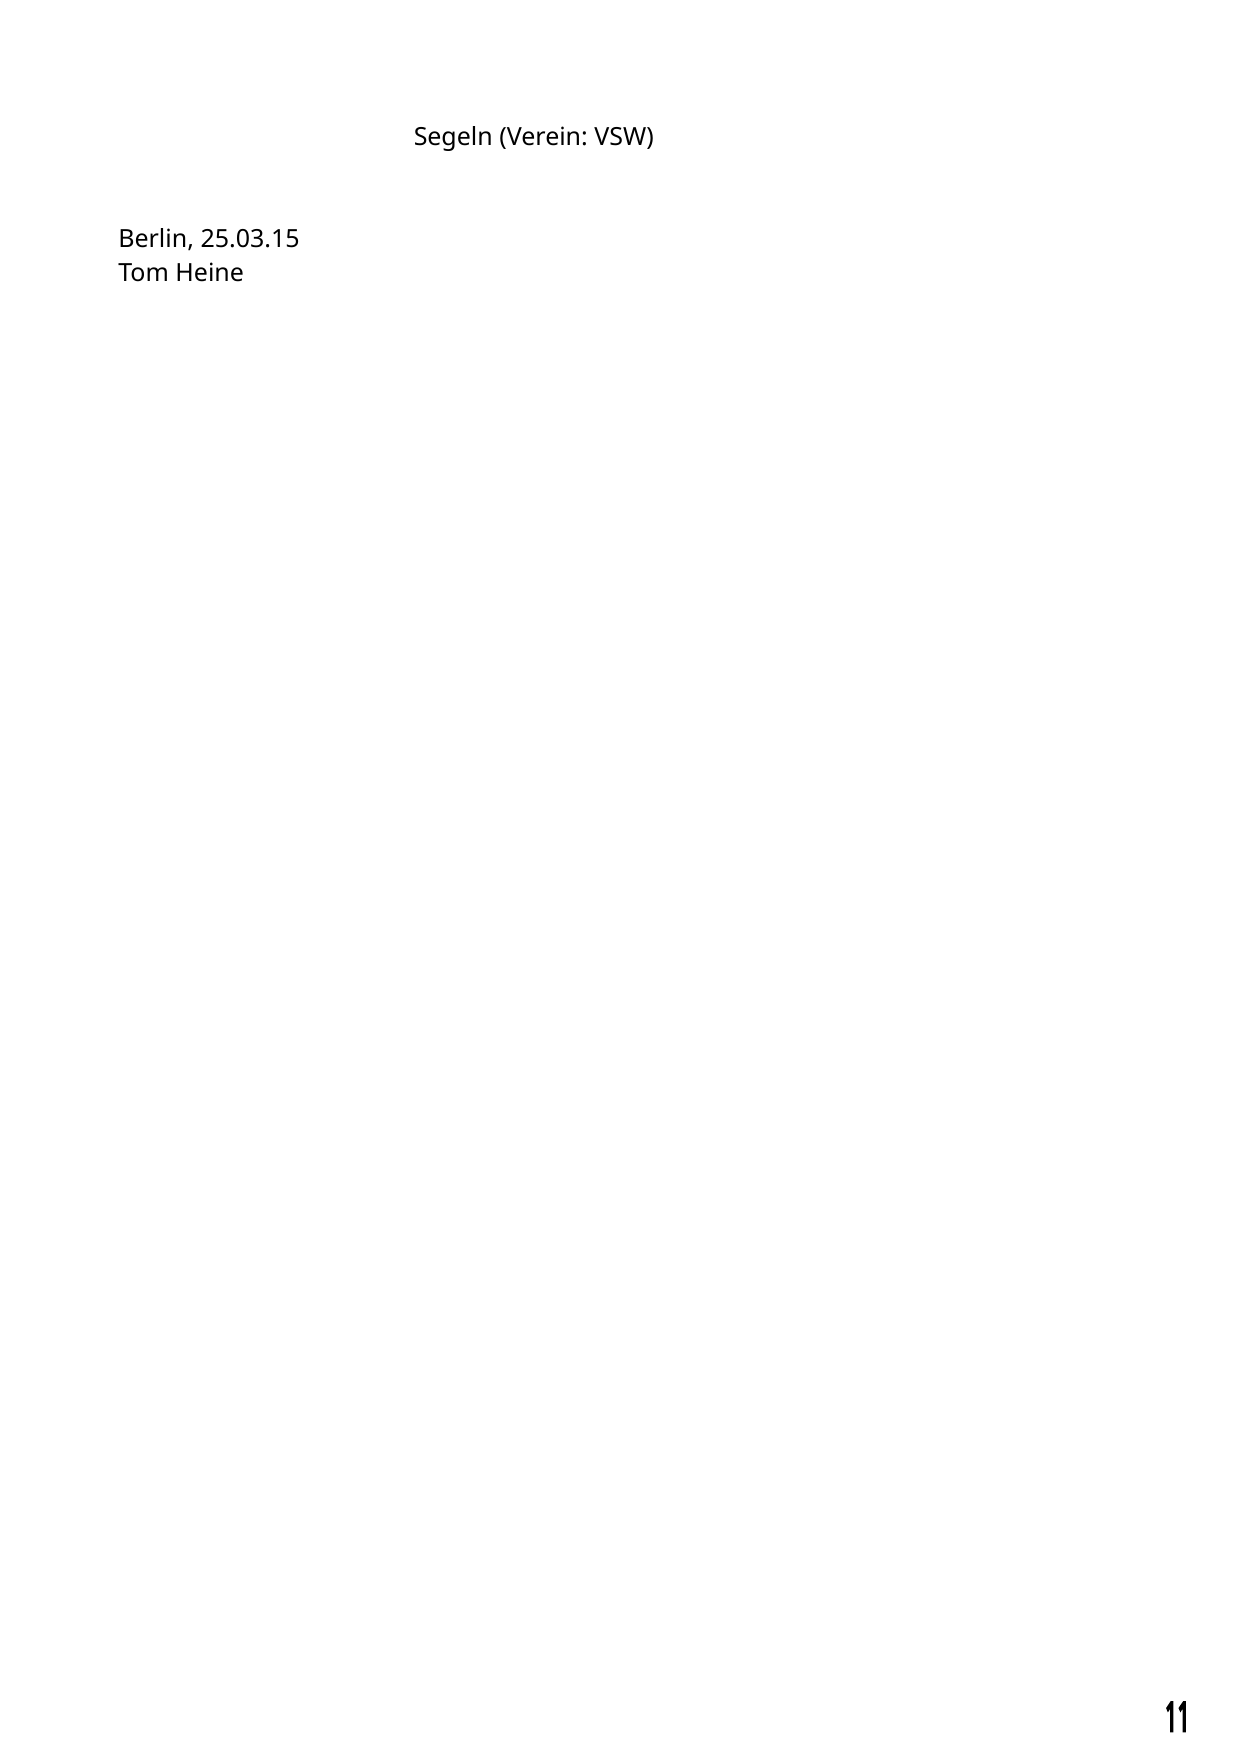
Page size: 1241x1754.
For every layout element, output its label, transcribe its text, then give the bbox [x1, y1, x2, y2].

text Berlin, 25.03.15 [118, 220, 1152, 254]
text Segeln (Verein: VSW) [118, 118, 1152, 152]
text Tom Heine [118, 254, 1152, 288]
